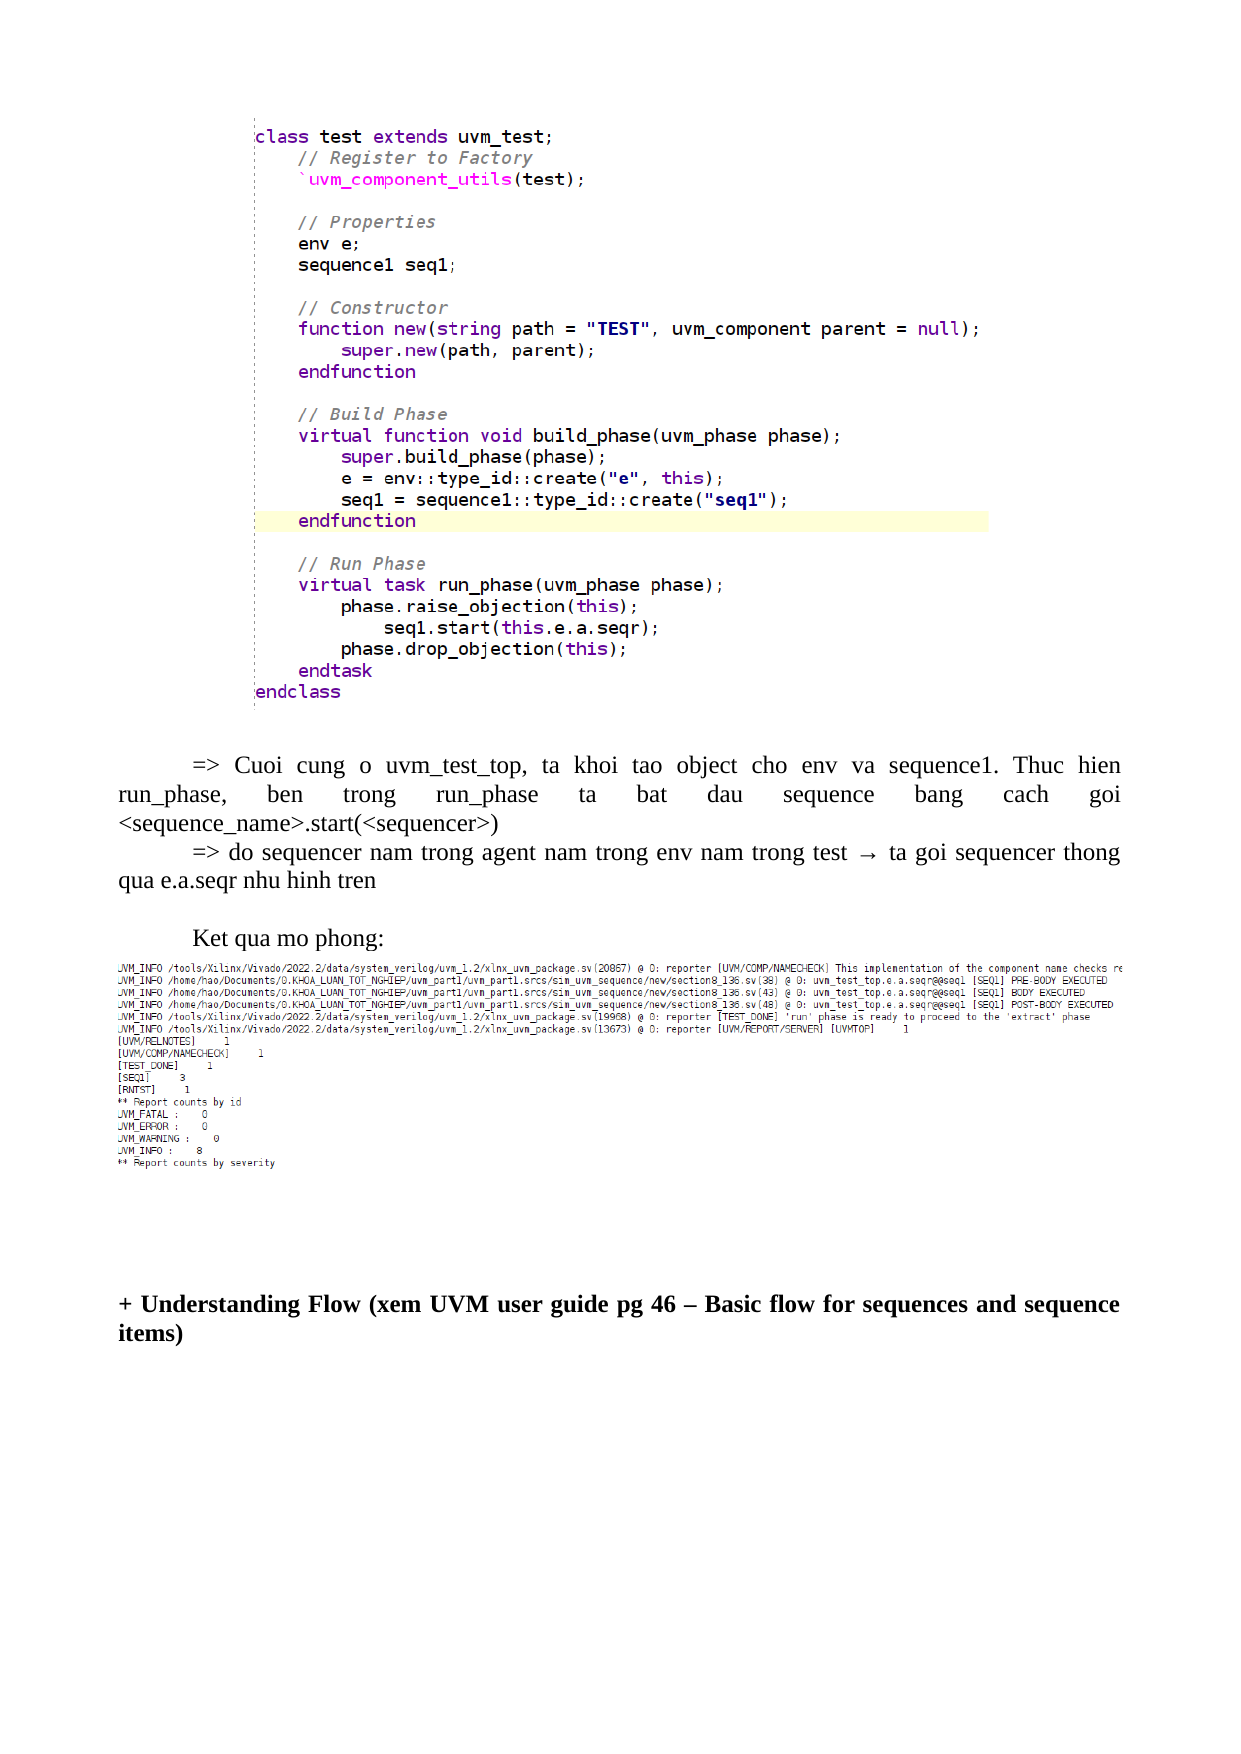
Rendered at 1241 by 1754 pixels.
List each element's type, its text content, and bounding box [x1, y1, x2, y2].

text => do sequencer nam trong agent nam trong env nam trong test → ta goi sequencer thong qua e.a.seqr nhu hinh tren [118, 837, 1122, 894]
picture [251, 118, 989, 710]
text + Understanding Flow (xem UVM user guide pg 46 – Basic flow for sequences and sequence items) [118, 1289, 1122, 1346]
picture [118, 951, 1123, 1174]
text => Cuoi cung o uvm_test_top, ta khoi tao object cho env va sequence1. Thuc hien run_phase, ben trong run_phase ta bat dau sequence bang cach goi <sequence_name>.start(<sequencer>) [118, 751, 1122, 837]
text Ket qua mo phong: [118, 923, 1122, 951]
